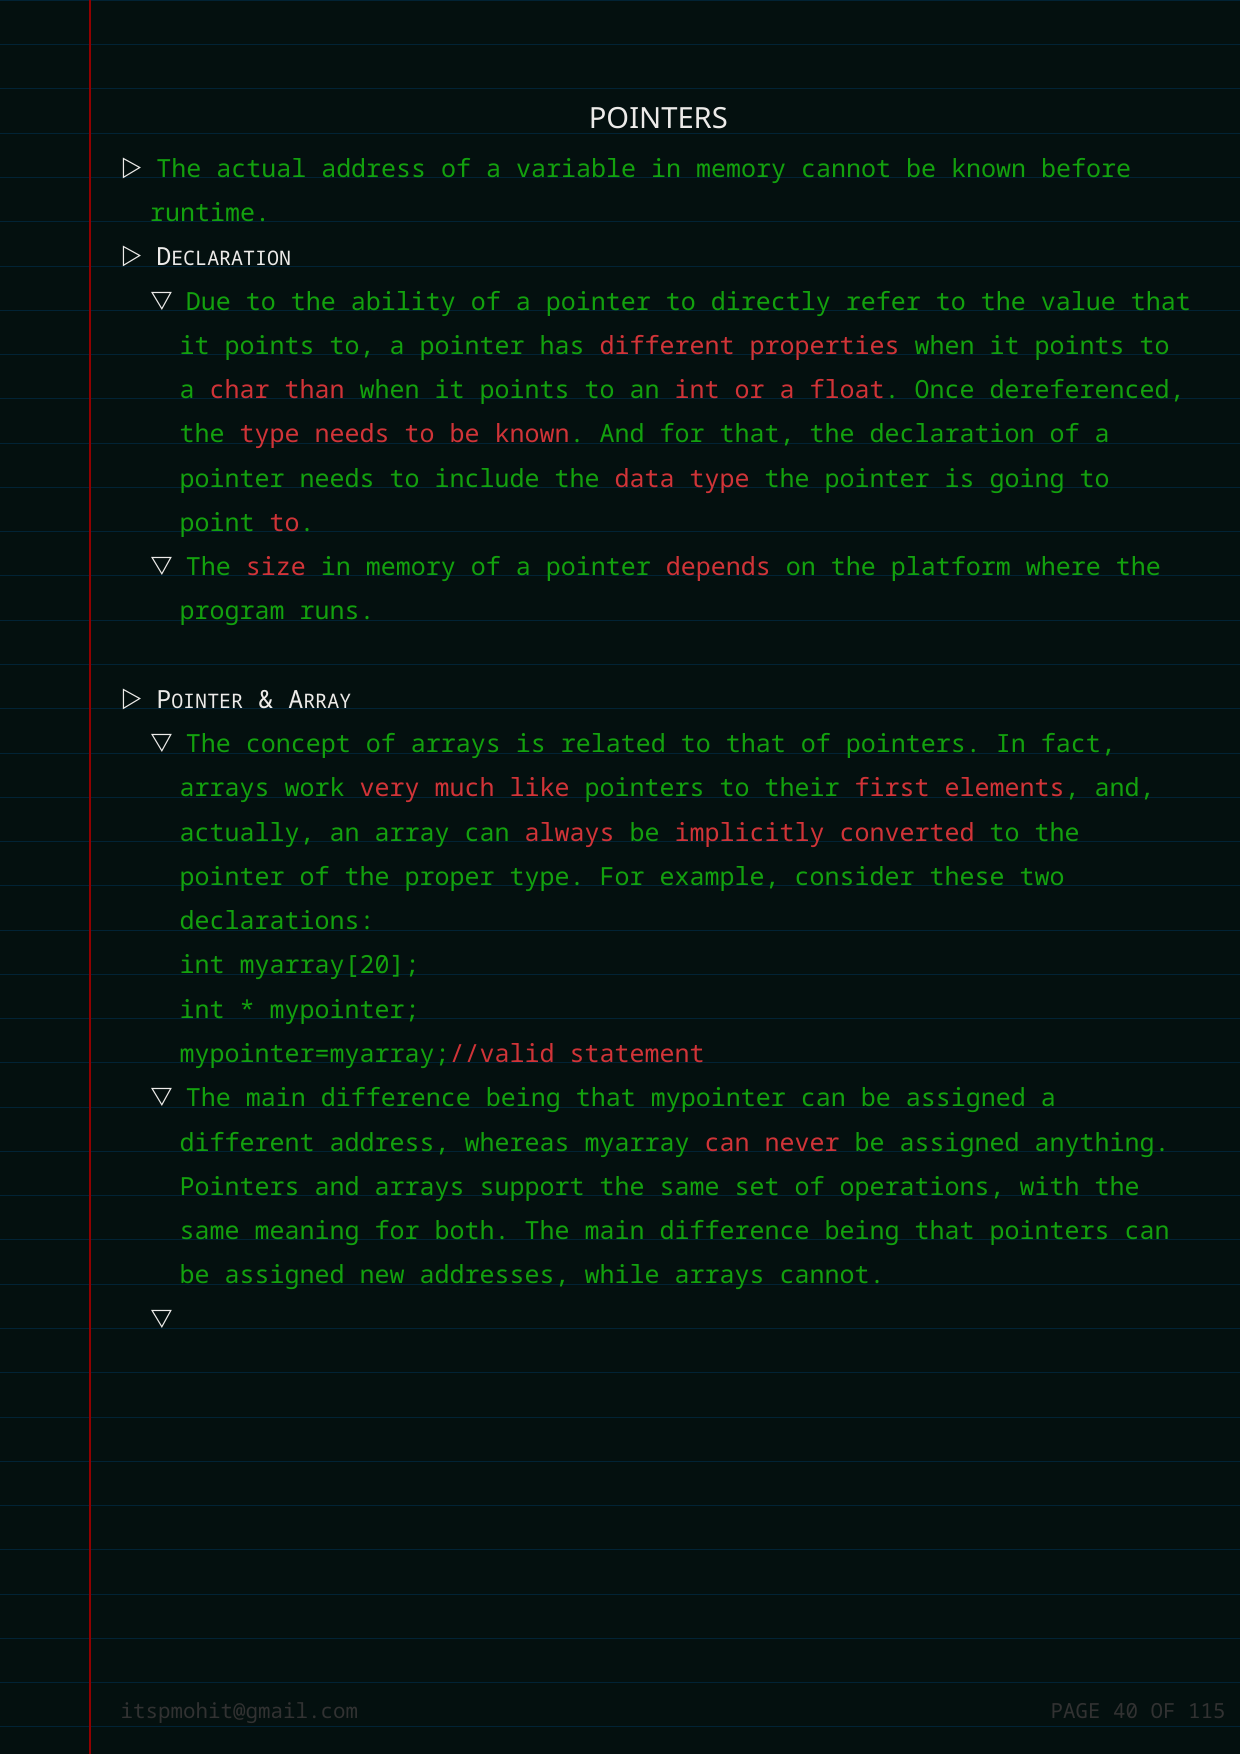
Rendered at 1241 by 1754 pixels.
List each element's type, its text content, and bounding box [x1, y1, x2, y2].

list The concept of arrays is related to that of pointers. In fact, arrays work very much like pointers to their first elements, and, actually, an array can always be implicitly converted to the pointer of the proper type. For example, consider these two declarations: int myarray[20]; int * mypointer; mypointer=myarray;//valid statement [150, 717, 1196, 1071]
subtitle Declaration [120, 230, 1196, 274]
subtitle Pointers [120, 97, 1196, 142]
list The size in memory of a pointer depends on the platform where the program runs. [150, 540, 1196, 673]
list Due to the ability of a pointer to directly refer to the value that it points to, a pointer has different properties when it points to a char than when it points to an int or a float. Once dereferenced, the type needs to be known. And for that, the declaration of a pointer needs to include the data type the pointer is going to point to. [150, 274, 1196, 540]
subtitle Pointer & Array [120, 673, 1196, 717]
list The main difference being that mypointer can be assigned a different address, whereas myarray can never be assigned anything. Pointers and arrays support the same set of operations, with the same meaning for both. The main difference being that pointers can be assigned new addresses, while arrays cannot. [150, 1071, 1196, 1293]
list The actual address of a variable in memory cannot be known before runtime. [120, 142, 1196, 230]
